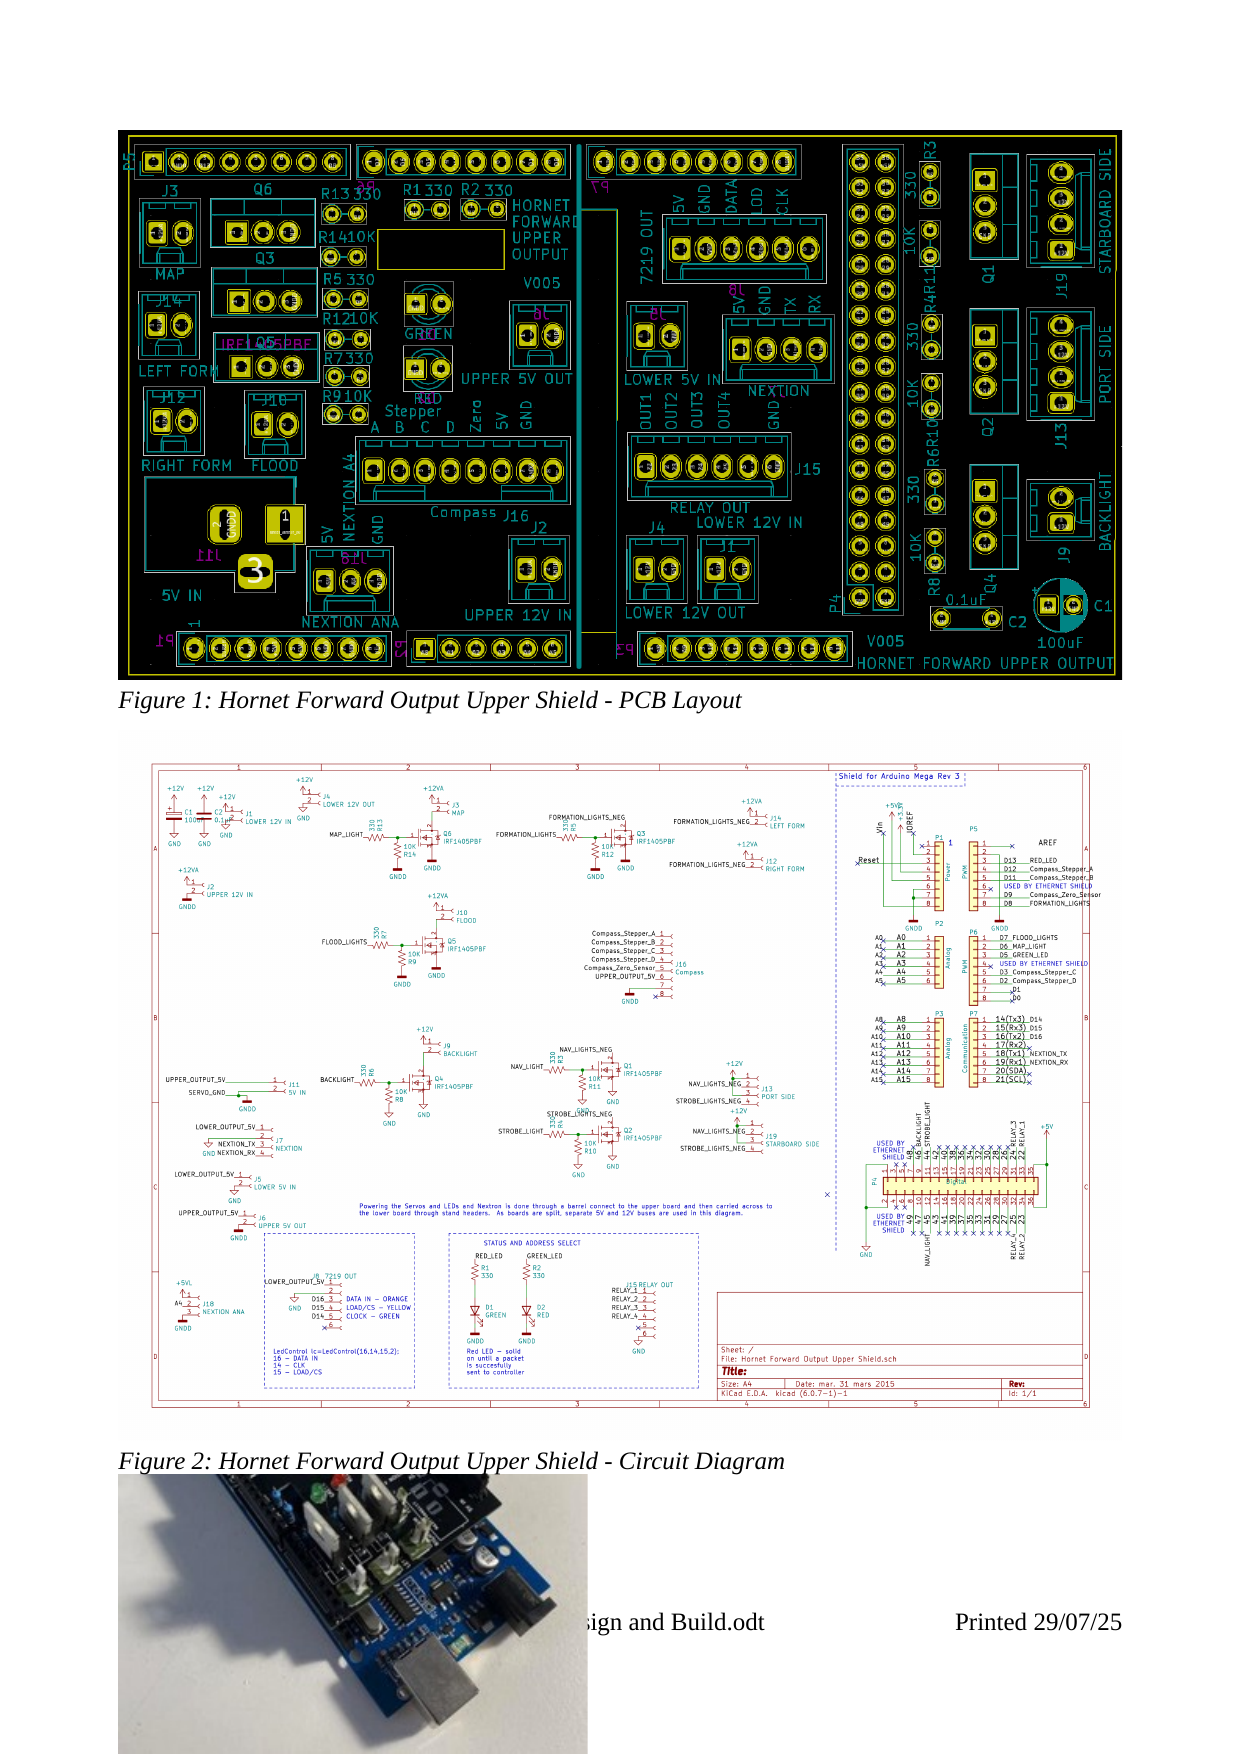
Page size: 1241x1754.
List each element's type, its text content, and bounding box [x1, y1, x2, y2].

text Figure 1: Hornet Forward Output Upper Shield - PCB Layout [118, 680, 1122, 714]
picture [118, 130, 1123, 680]
text Figure 2: Hornet Forward Output Upper Shield - Circuit Diagram [118, 1441, 1122, 1474]
picture [118, 730, 1123, 1441]
picture [118, 1474, 588, 1754]
